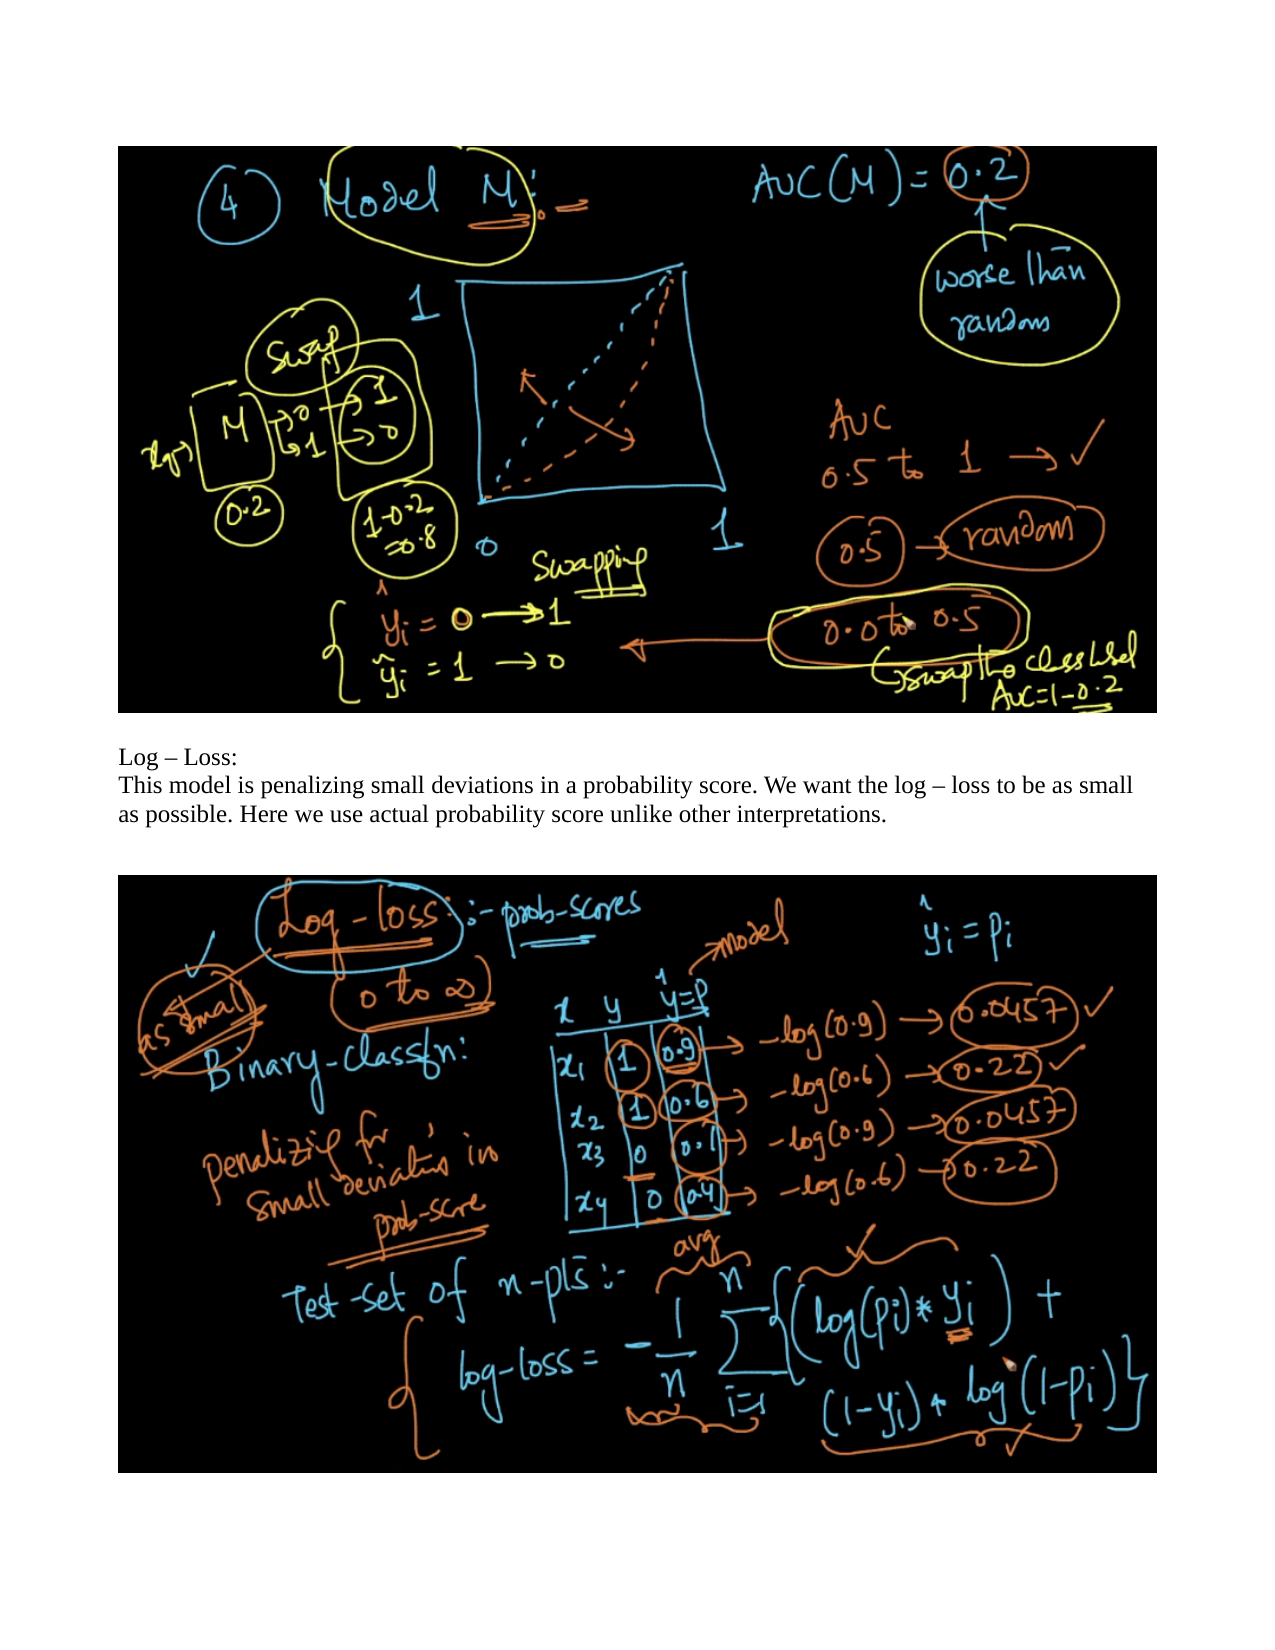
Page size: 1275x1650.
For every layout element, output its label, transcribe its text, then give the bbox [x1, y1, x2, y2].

text Log – Loss: [118, 742, 1157, 770]
text This model is penalizing small deviations in a probability score. We want the log – loss to be as small as possible. Here we use actual probability score unlike other interpretations. [118, 770, 1157, 828]
picture [118, 146, 1157, 713]
picture [118, 875, 1157, 1473]
